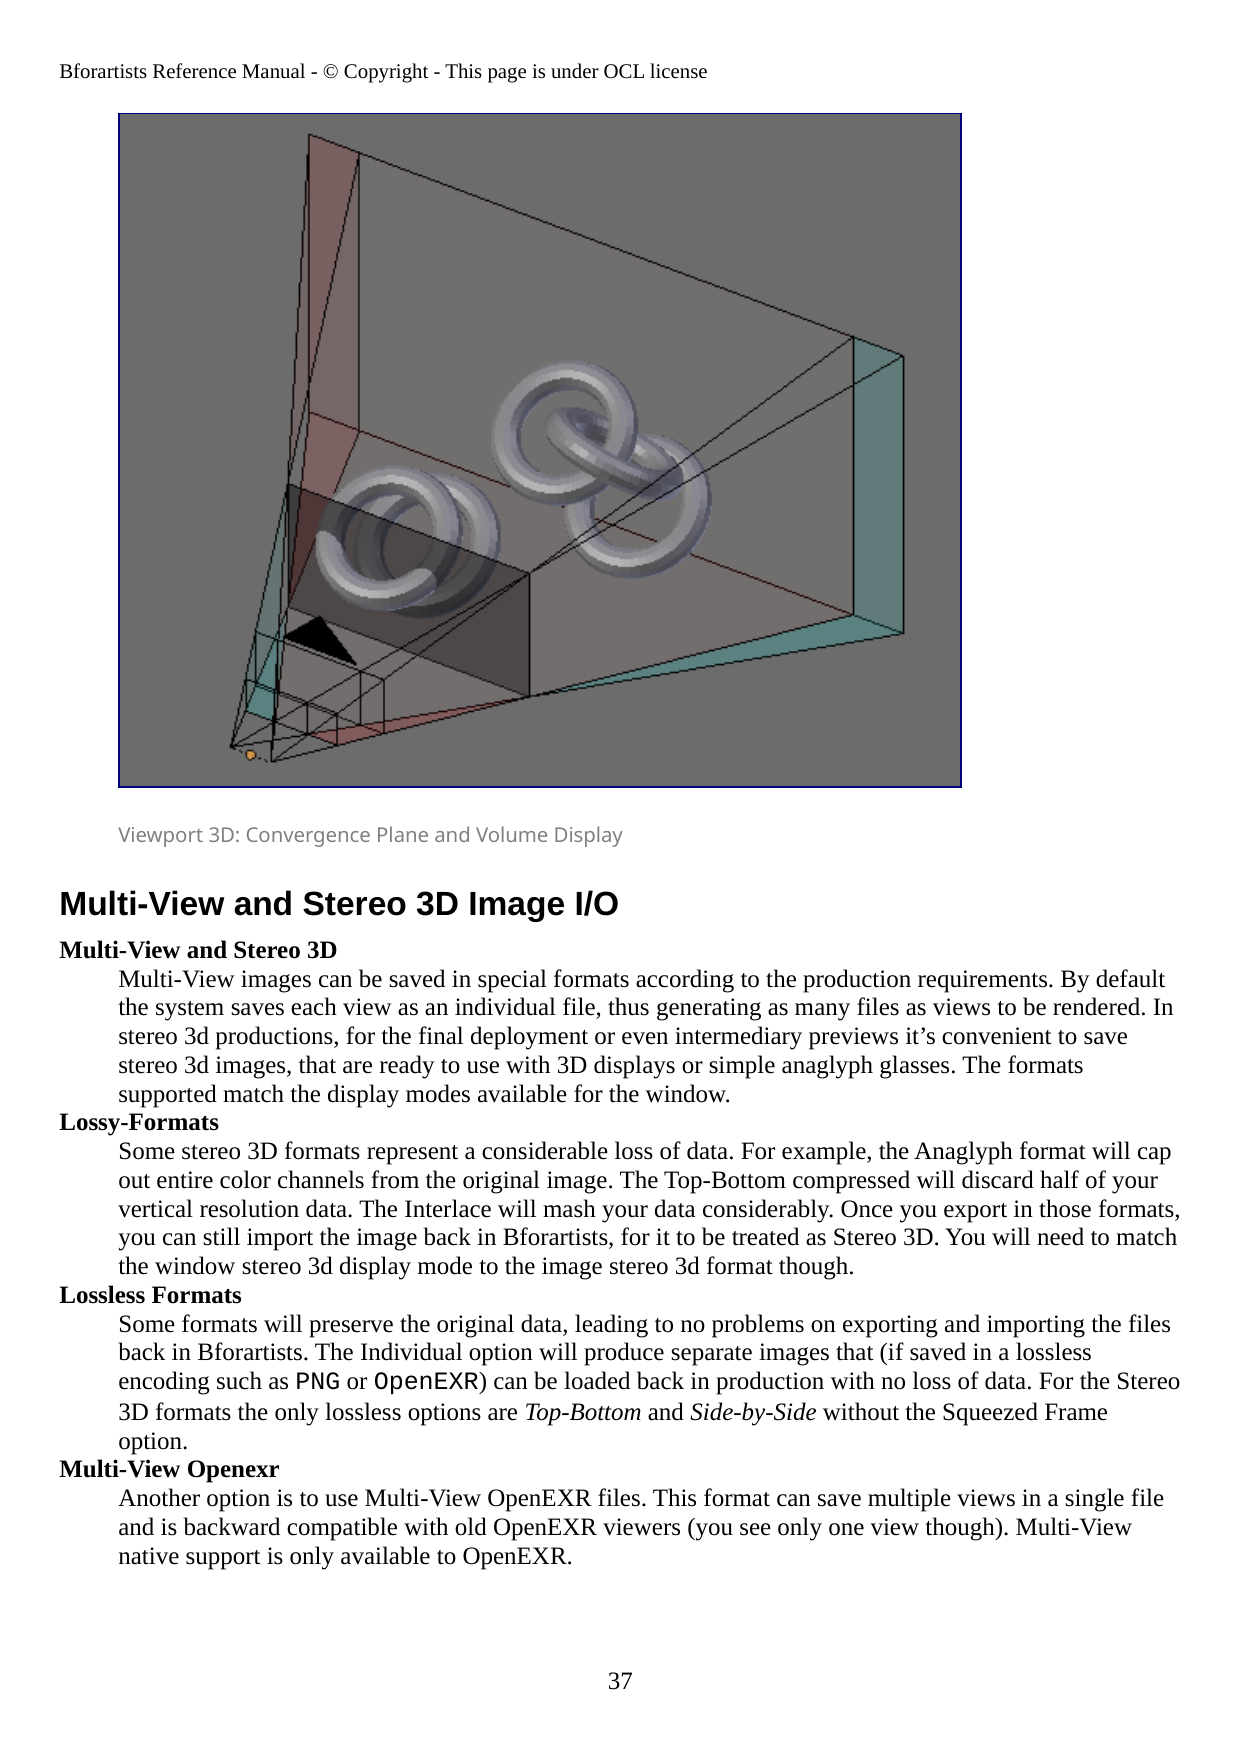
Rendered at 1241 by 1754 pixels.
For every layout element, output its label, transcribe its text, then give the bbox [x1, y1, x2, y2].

picture [120, 114, 960, 786]
subtitle Multi-View and Stereo 3D Image I/O [59, 884, 1181, 922]
subtitle Multi-View Openexr [59, 1454, 1181, 1483]
list Multi-View images can be saved in special formats according to the production requirements. By default the system saves each view as an individual file, thus generating as many files as views to be rendered. In stereo 3d productions, for the final deployment or even intermediary previews it’s convenient to save stereo 3d images, that are ready to use with 3D displays or simple anaglyph glasses. The formats supported match the display modes available for the window. [118, 964, 1181, 1107]
subtitle Multi-View and Stereo 3D [59, 935, 1181, 964]
text Viewport 3D: Convergence Plane and Volume Display [118, 817, 1181, 848]
list Some formats will preserve the original data, leading to no problems on exporting and importing the files back in Bforartists. The Individual option will produce separate images that (if saved in a lossless encoding such as PNG or OpenEXR) can be loaded back in production with no loss of data. For the Stereo 3D formats the only lossless options are Top-Bottom and Side-by-Side without the Squeezed Frame option. [118, 1309, 1181, 1454]
list Another option is to use Multi-View OpenEXR files. This format can save multiple views in a single file and is backward compatible with old OpenEXR viewers (you see only one view though). Multi-View native support is only available to OpenEXR. [118, 1483, 1181, 1569]
subtitle Lossy-Formats [59, 1107, 1181, 1136]
list Some stereo 3D formats represent a considerable loss of data. For example, the Anaglyph format will cap out entire color channels from the original image. The Top-Bottom compressed will discard half of your vertical resolution data. The Interlace will mash your data considerably. Once you export in those formats, you can still import the image back in Bforartists, for it to be treated as Stereo 3D. You will need to match the window stereo 3d display mode to the image stereo 3d format though. [118, 1136, 1181, 1280]
subtitle Lossless Formats [59, 1280, 1181, 1309]
